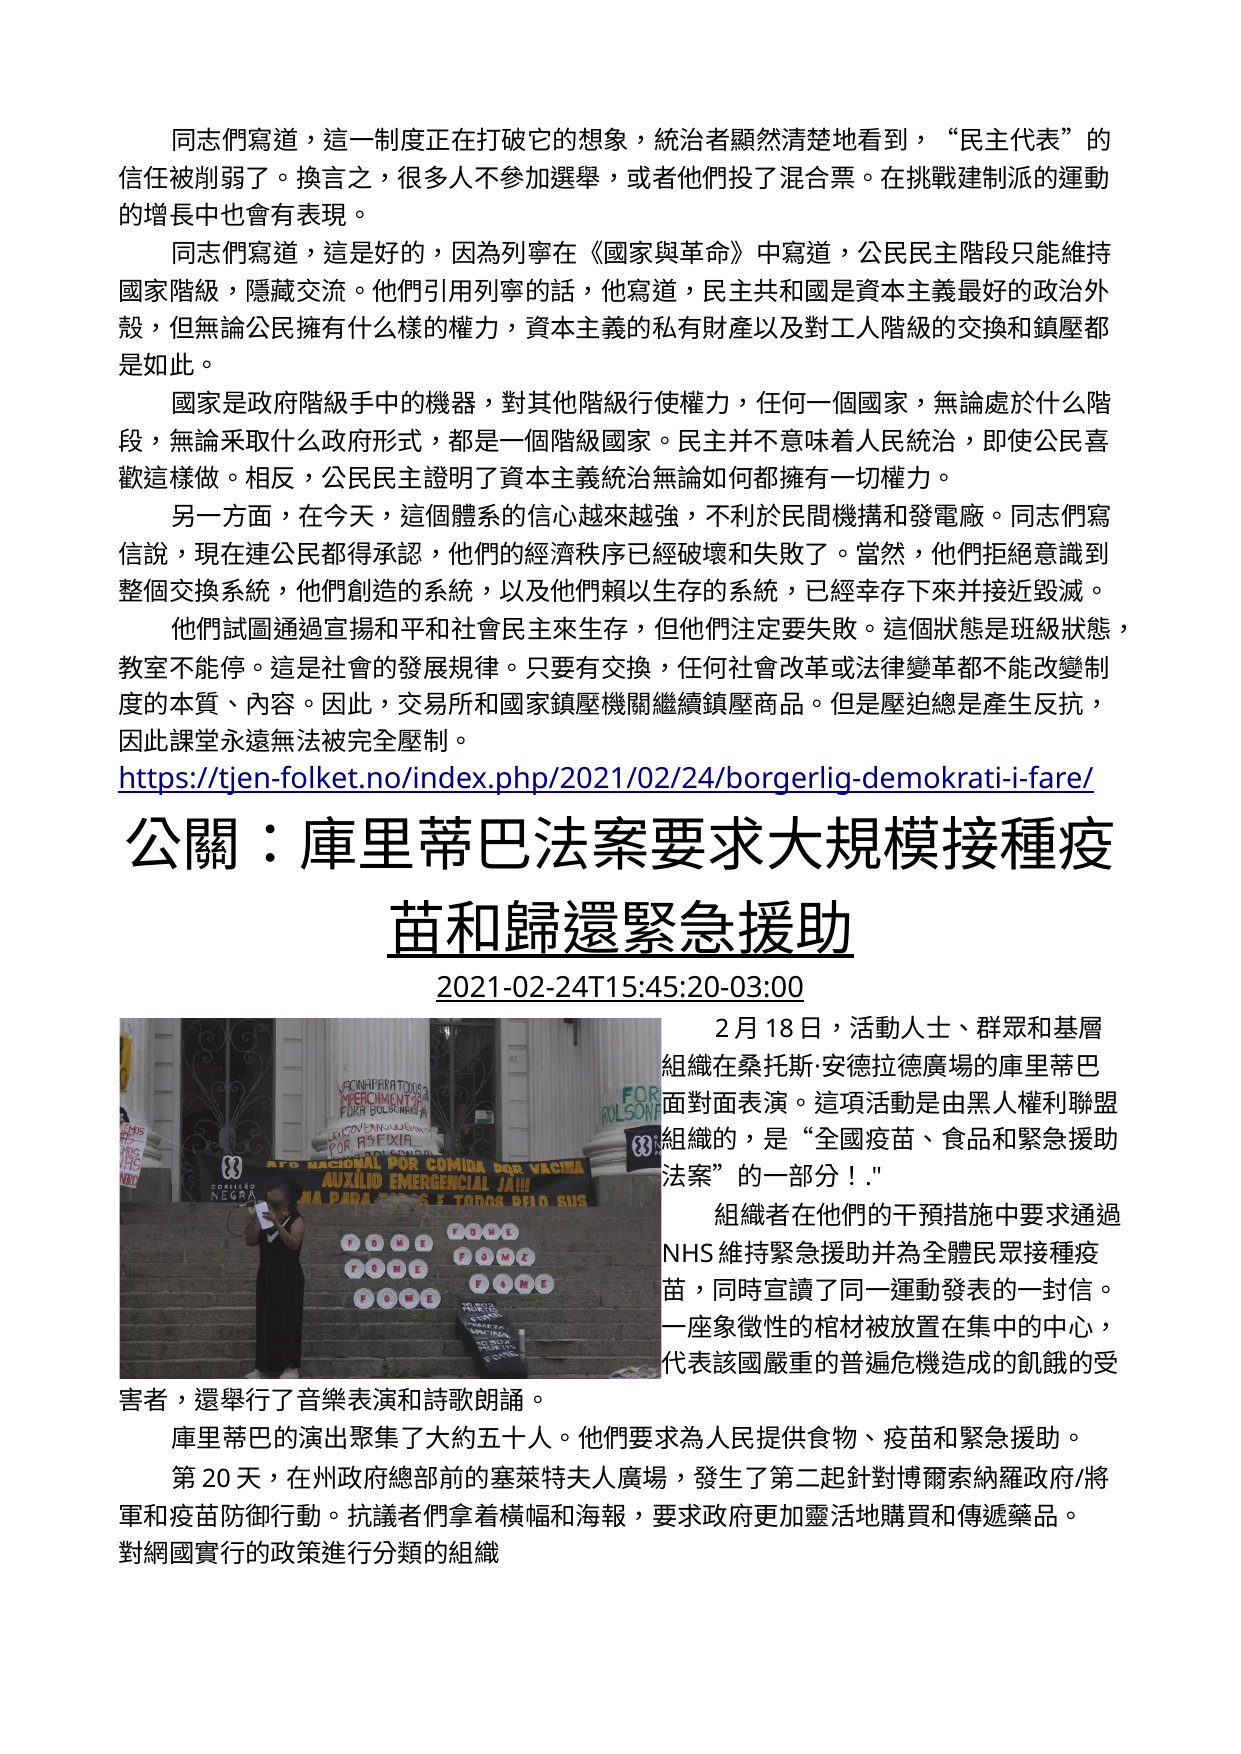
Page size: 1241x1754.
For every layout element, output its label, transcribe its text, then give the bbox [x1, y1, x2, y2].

text 國家是政府階級手中的機器，對其他階級行使權力，任何一個國家，無論處於什么階段，無論釆取什么政府形式，都是一個階級國家。民主并不意味着人民統治，即使公民喜歡這樣做。相反，公民民主證明了資本主義統治無論如何都擁有一切權力。 [118, 381, 1122, 494]
text 組織者在他們的干預措施中要求通過NHS維持緊急援助并為全體民眾接種疫苗，同時宣讀了同一運動發表的一封信。一座象徵性的棺材被放置在集中的中心，代表該國嚴重的普遍危機造成的飢餓的受害者，還舉行了音樂表演和詩歌朗誦。 [118, 1193, 1122, 1417]
text 公關：庫里蒂巴法案要求大規模接種疫苗和歸還緊急援助 [118, 797, 1122, 966]
text 第20天，在州政府總部前的塞萊特夫人廣場，發生了第二起針對博爾索納羅政府/將軍和疫苗防御行動。抗議者們拿着橫幅和海報，要求政府更加靈活地購買和傳遞藥品。 [118, 1456, 1122, 1533]
text 另一方面，在今天，這個體系的信心越來越強，不利於民間機搆和發電廠。同志們寫信說，現在連公民都得承認，他們的經濟秩序已經破壞和失敗了。當然，他們拒絕意識到整個交換系統，他們創造的系統，以及他們賴以生存的系統，已經幸存下來并接近毀滅。 [118, 494, 1122, 608]
text 2月18日，活動人士、群眾和基層組織在桑托斯·安德拉德廣場的庫里蒂巴面對面表演。這項活動是由黑人權利聯盟組織的，是“全國疫苗、食品和緊急援助法案”的一部分！." [118, 1006, 1122, 1193]
text 他們試圖通過宣揚和平和社會民主來生存，但他們注定要失敗。這個狀態是班級狀態，教室不能停。這是社會的發展規律。只要有交換，任何社會改革或法律變革都不能改變制度的本質、內容。因此，交易所和國家鎮壓機關繼續鎮壓商品。但是壓迫總是產生反抗，因此課堂永遠無法被完全壓制。 [118, 608, 1122, 758]
text https://tjen-folket.no/index.php/2021/02/24/borgerlig-demokrati-i-fare/ [118, 758, 1122, 797]
text 2021-02-24T15:45:20-03:00 [118, 966, 1122, 1006]
text 對網國實行的政策進行分類的組織 [118, 1533, 1122, 1570]
text 庫里蒂巴的演出聚集了大約五十人。他們要求為人民提供食物、疫苗和緊急援助。 [118, 1417, 1122, 1456]
picture [119, 1018, 662, 1379]
text 同志們寫道，這一制度正在打破它的想象，統治者顯然清楚地看到，“民主代表”的信任被削弱了。換言之，很多人不參加選舉，或者他們投了混合票。在挑戰建制派的運動的增長中也會有表現。 [118, 118, 1122, 231]
text 同志們寫道，這是好的，因為列寧在《國家與革命》中寫道，公民民主階段只能維持國家階級，隱藏交流。他們引用列寧的話，他寫道，民主共和國是資本主義最好的政治外殼，但無論公民擁有什么樣的權力，資本主義的私有財產以及對工人階級的交換和鎮壓都是如此。 [118, 231, 1122, 381]
